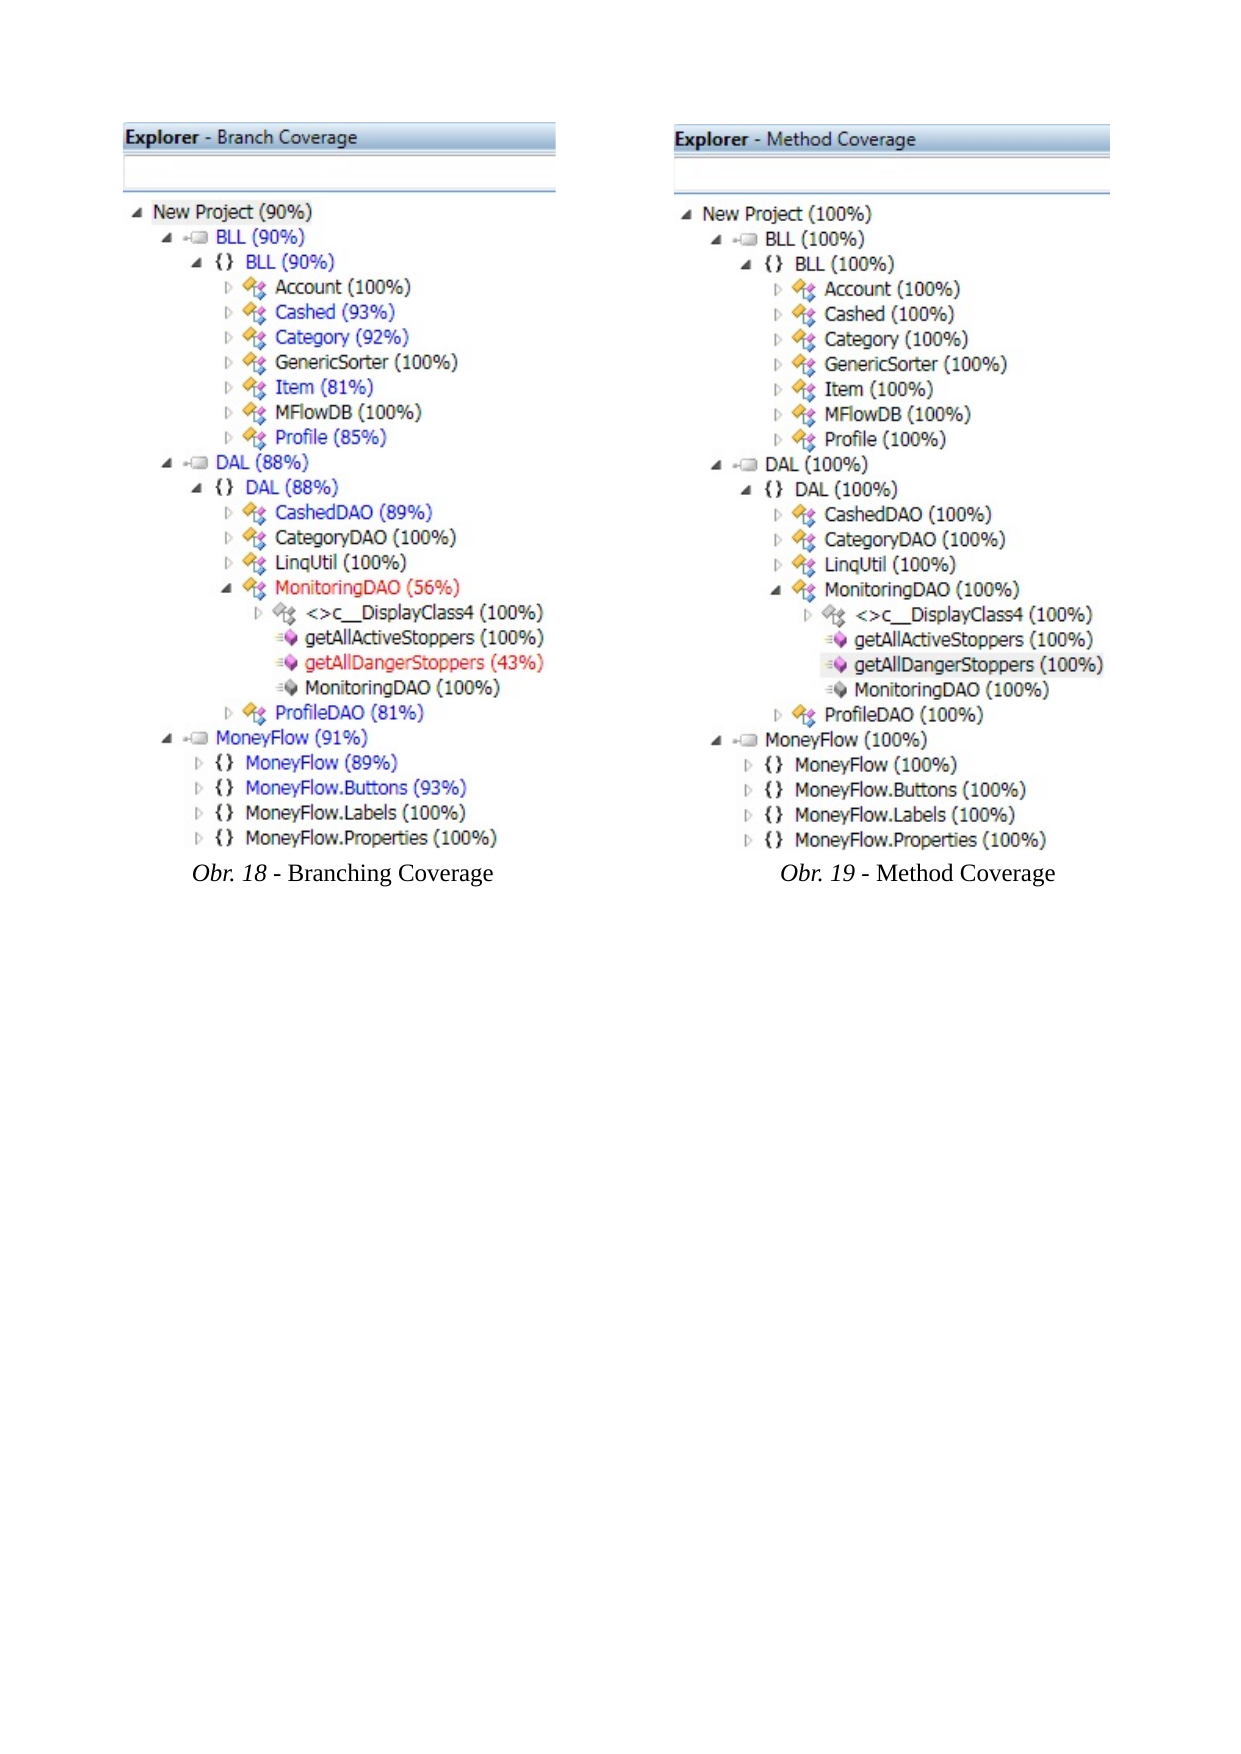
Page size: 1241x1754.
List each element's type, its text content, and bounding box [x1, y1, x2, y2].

picture [122, 122, 556, 859]
text Obr. 18 - Branching Coverage Obr. 19 - Method Coverage [118, 118, 1122, 887]
picture [673, 124, 1110, 858]
